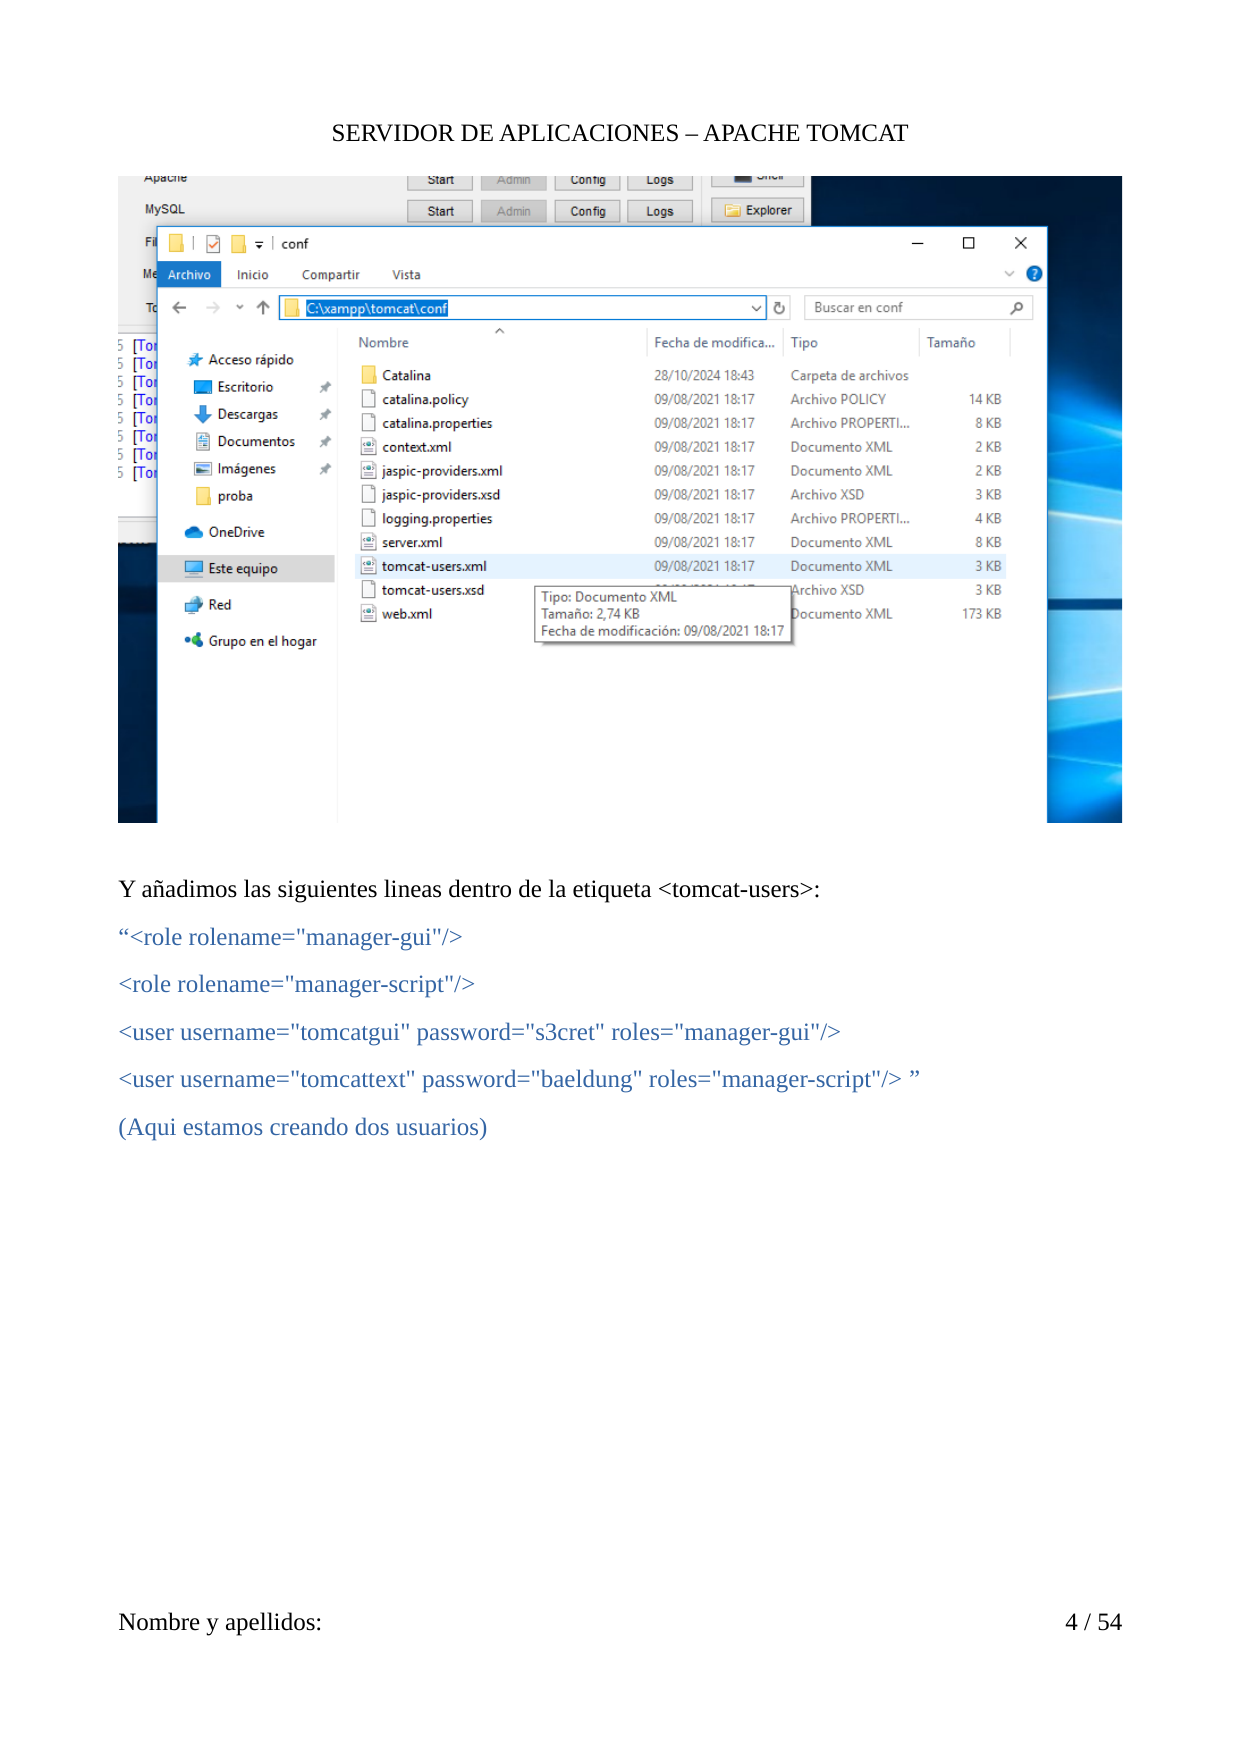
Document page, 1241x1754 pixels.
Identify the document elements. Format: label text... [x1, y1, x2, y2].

picture [118, 176, 1123, 823]
text Y añadimos las siguientes lineas dentro de la etiqueta <tomcat-users>: [118, 874, 1122, 903]
picture [1093, 426, 1123, 440]
text <role rolename="manager-script"/> [118, 969, 1122, 998]
text (Aqui estamos creando dos usuarios) [118, 1112, 1122, 1141]
text <user username="tomcattext" password="baeldung" roles="manager-script"/> ” [118, 1064, 1122, 1093]
text “<role rolename="manager-gui"/> [118, 922, 1122, 950]
text <user username="tomcatgui" password="s3cret" roles="manager-gui"/> [118, 1017, 1122, 1046]
